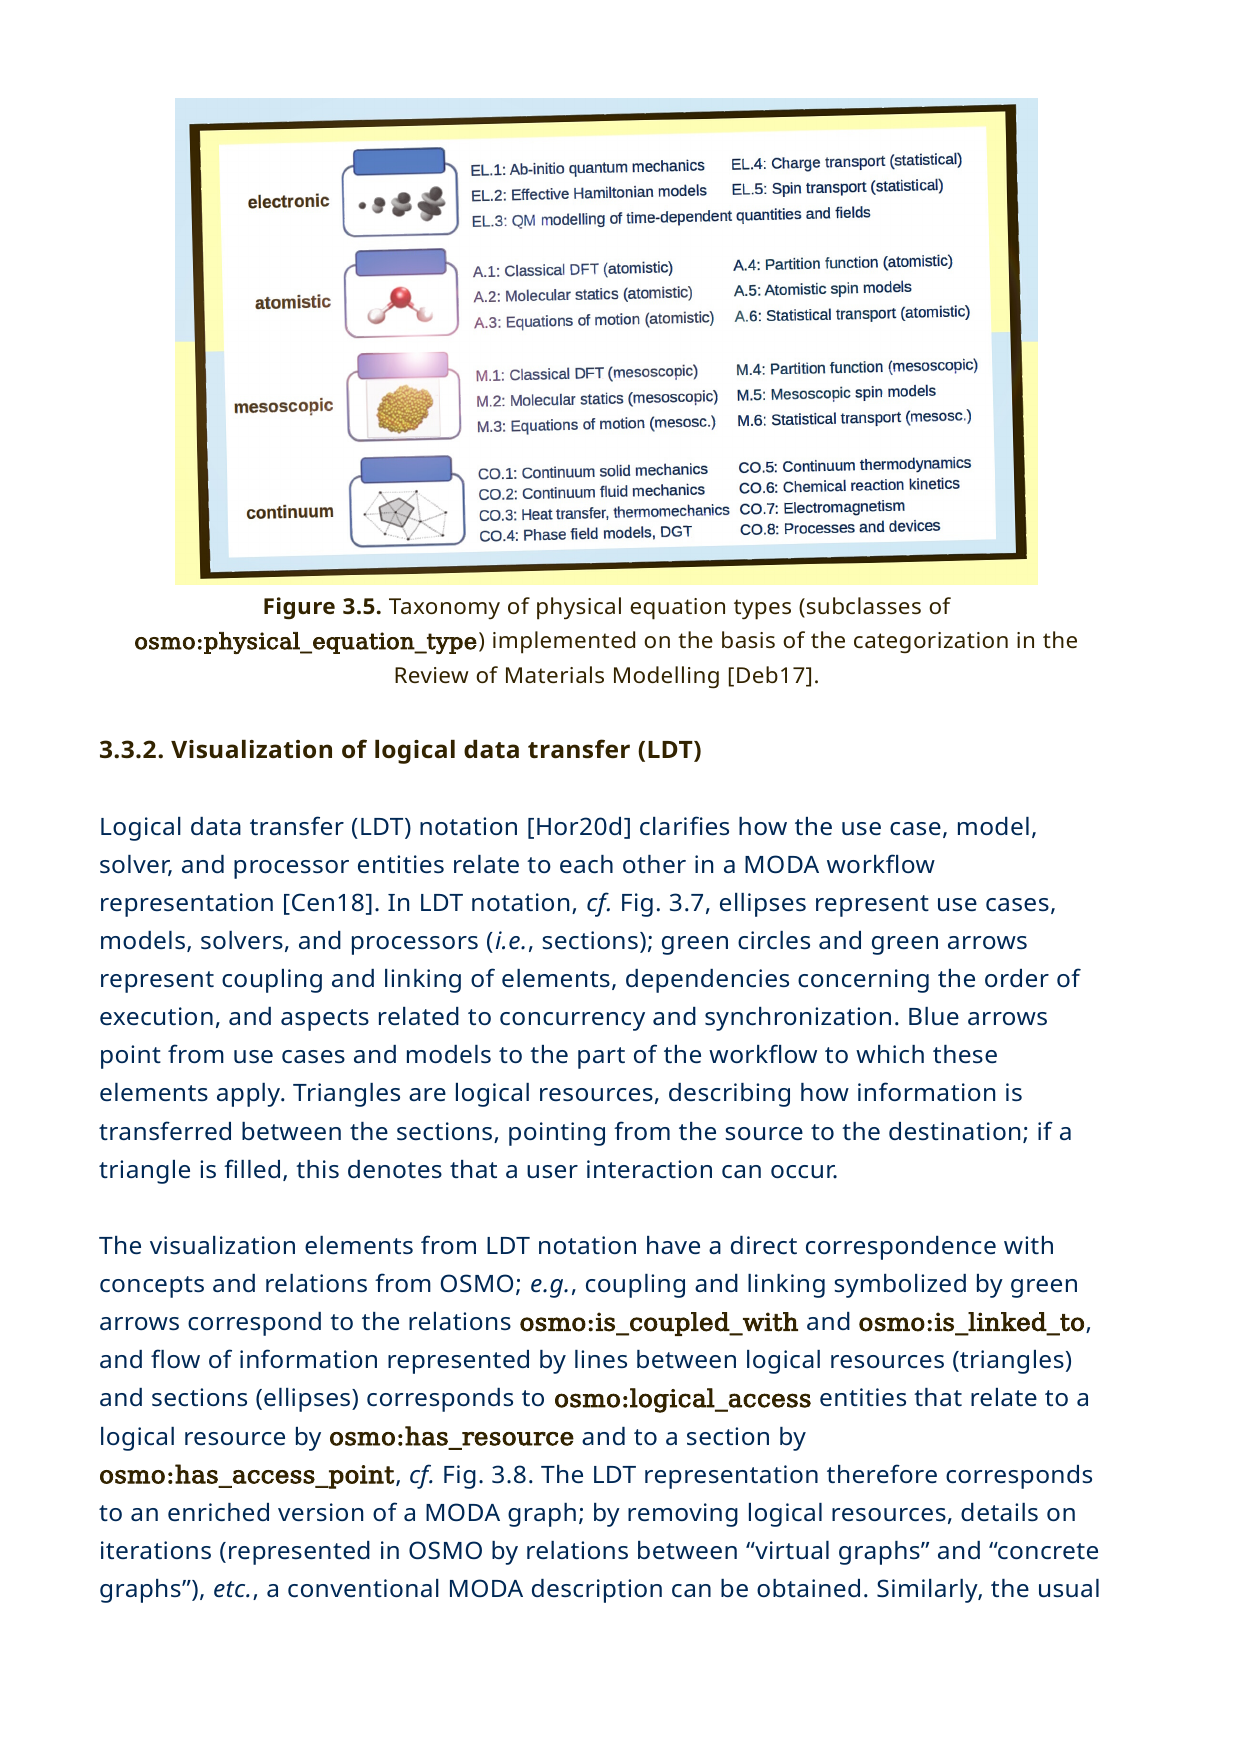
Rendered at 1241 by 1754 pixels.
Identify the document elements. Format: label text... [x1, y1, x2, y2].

text Logical data transfer (LDT) notation [Hor20d] clarifies how the use case, model, solver, and processor entities relate to each other in a MODA workflow representation [Cen18]. In LDT notation, cf. Fig. 3.7, ellipses represent use cases, models, solvers, and processors (i.e., sections); green circles and green arrows represent coupling and linking of elements, dependencies concerning the order of execution, and aspects related to concurrency and synchronization. Blue arrows point from use cases and models to the part of the workflow to which these elements apply. Triangles are logical resources, describing how information is transferred between the sections, pointing from the source to the destination; if a triangle is filled, this denotes that a user interaction can occur. [99, 809, 1114, 1185]
picture [175, 98, 1038, 585]
text 3.3.2. Visualization of logical data transfer (LDT) [99, 733, 1114, 766]
text Figure 3.5. Taxonomy of physical equation types (subclasses of osmo:physical_equation_type) implemented on the basis of the categorization in the Review of Materials Modelling [Deb17]. [99, 591, 1114, 690]
text The visualization elements from LDT notation have a direct correspondence with concepts and relations from OSMO; e.g., coupling and linking symbolized by green arrows correspond to the relations osmo:is_coupled_with and osmo:is_linked_to, and flow of information represented by lines between logical resources (triangles) and sections (ellipses) corresponds to osmo:logical_access entities that relate to a logical resource by osmo:has_resource and to a section by osmo:has_access_point, cf. Fig. 3.8. The LDT representation therefore corresponds to an enriched version of a MODA graph; by removing logical resources, details on iterations (represented in OSMO by relations between “virtual graphs” and “concrete graphs”), etc., a conventional MODA description can be obtained. Similarly, the usual [99, 1229, 1114, 1604]
